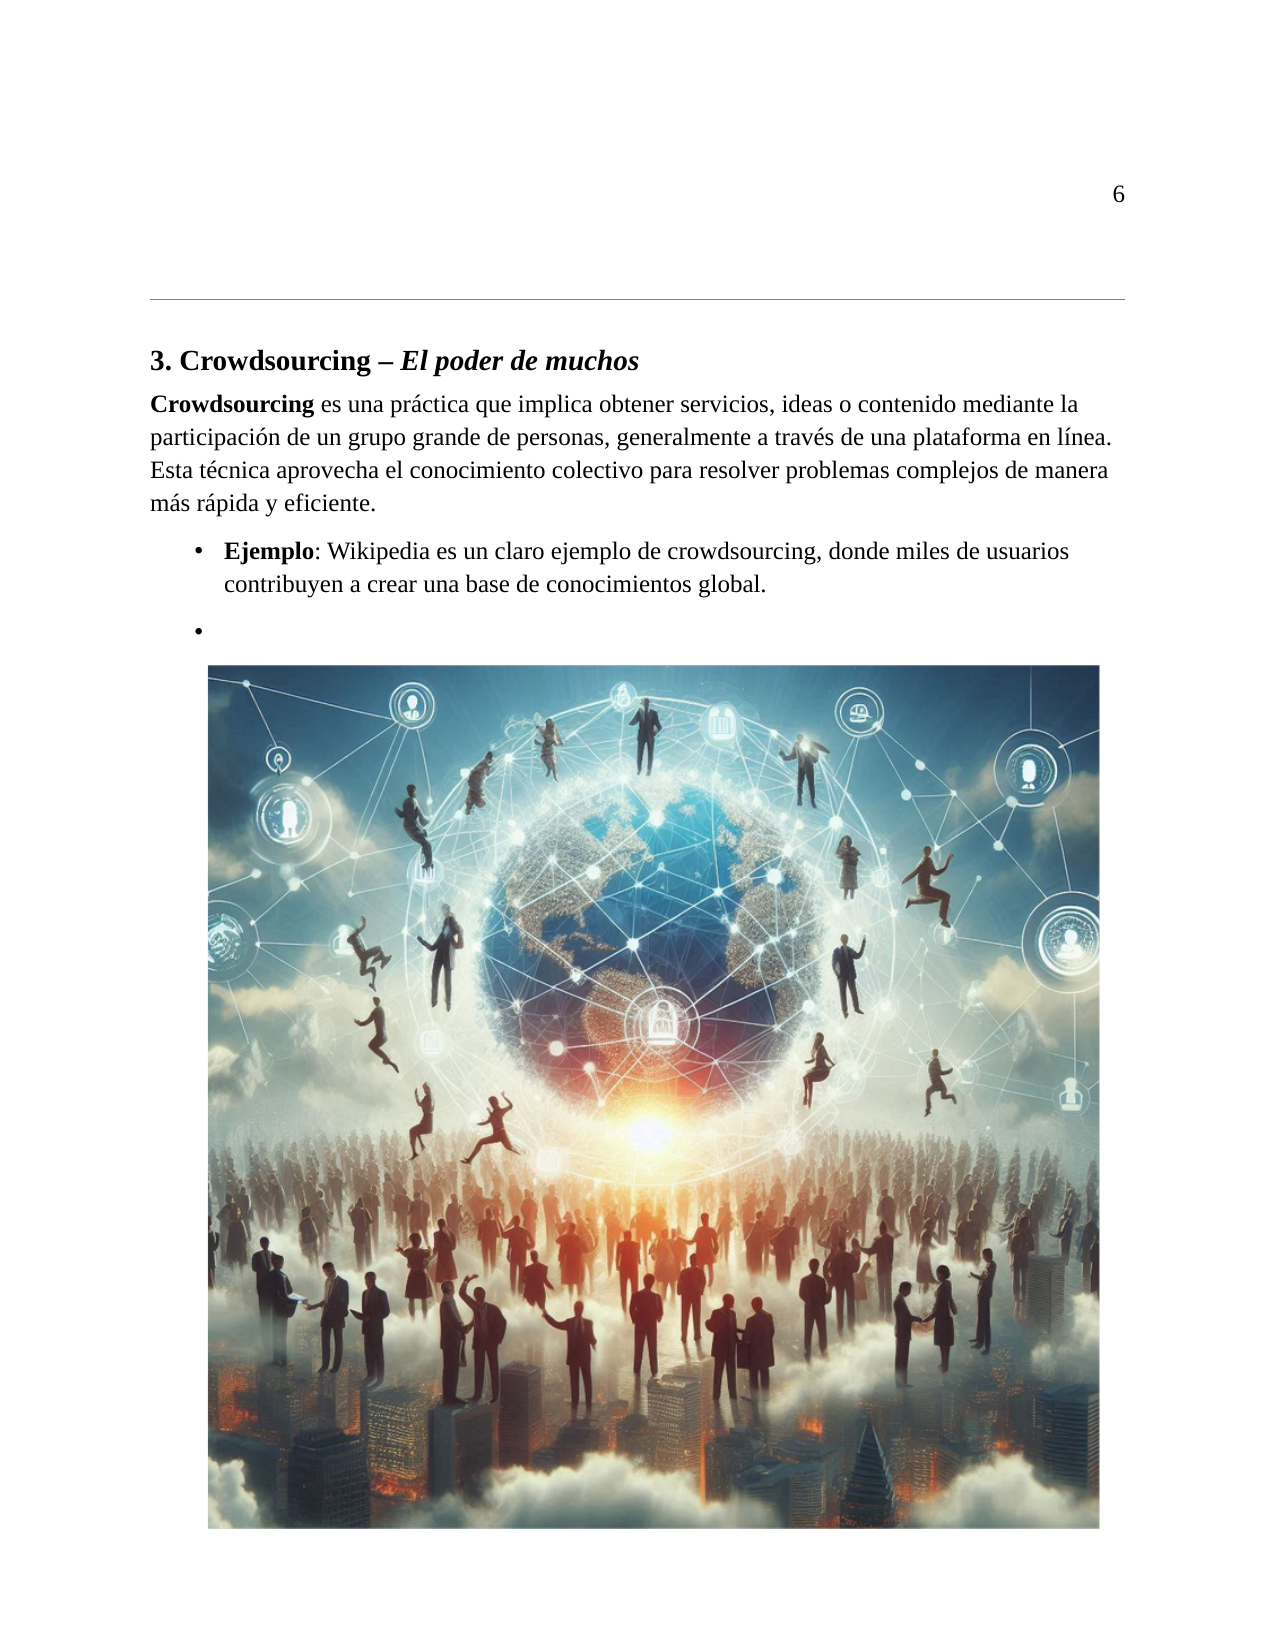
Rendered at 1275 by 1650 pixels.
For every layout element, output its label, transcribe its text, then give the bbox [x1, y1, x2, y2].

picture [207, 665, 1100, 1529]
text Crowdsourcing es una práctica que implica obtener servicios, ideas o contenido mediante la participación de un grupo grande de personas, generalmente a través de una plataforma en línea. Esta técnica aprovecha el conocimiento colectivo para resolver problemas complejos de manera más rápida y eficiente. [150, 389, 1125, 517]
subtitle 3. Crowdsourcing – El poder de muchos [150, 343, 1125, 377]
list Ejemplo: Wikipedia es un claro ejemplo de crowdsourcing, donde miles de usuarios contribuyen a crear una base de conocimientos global. [194, 536, 1125, 598]
